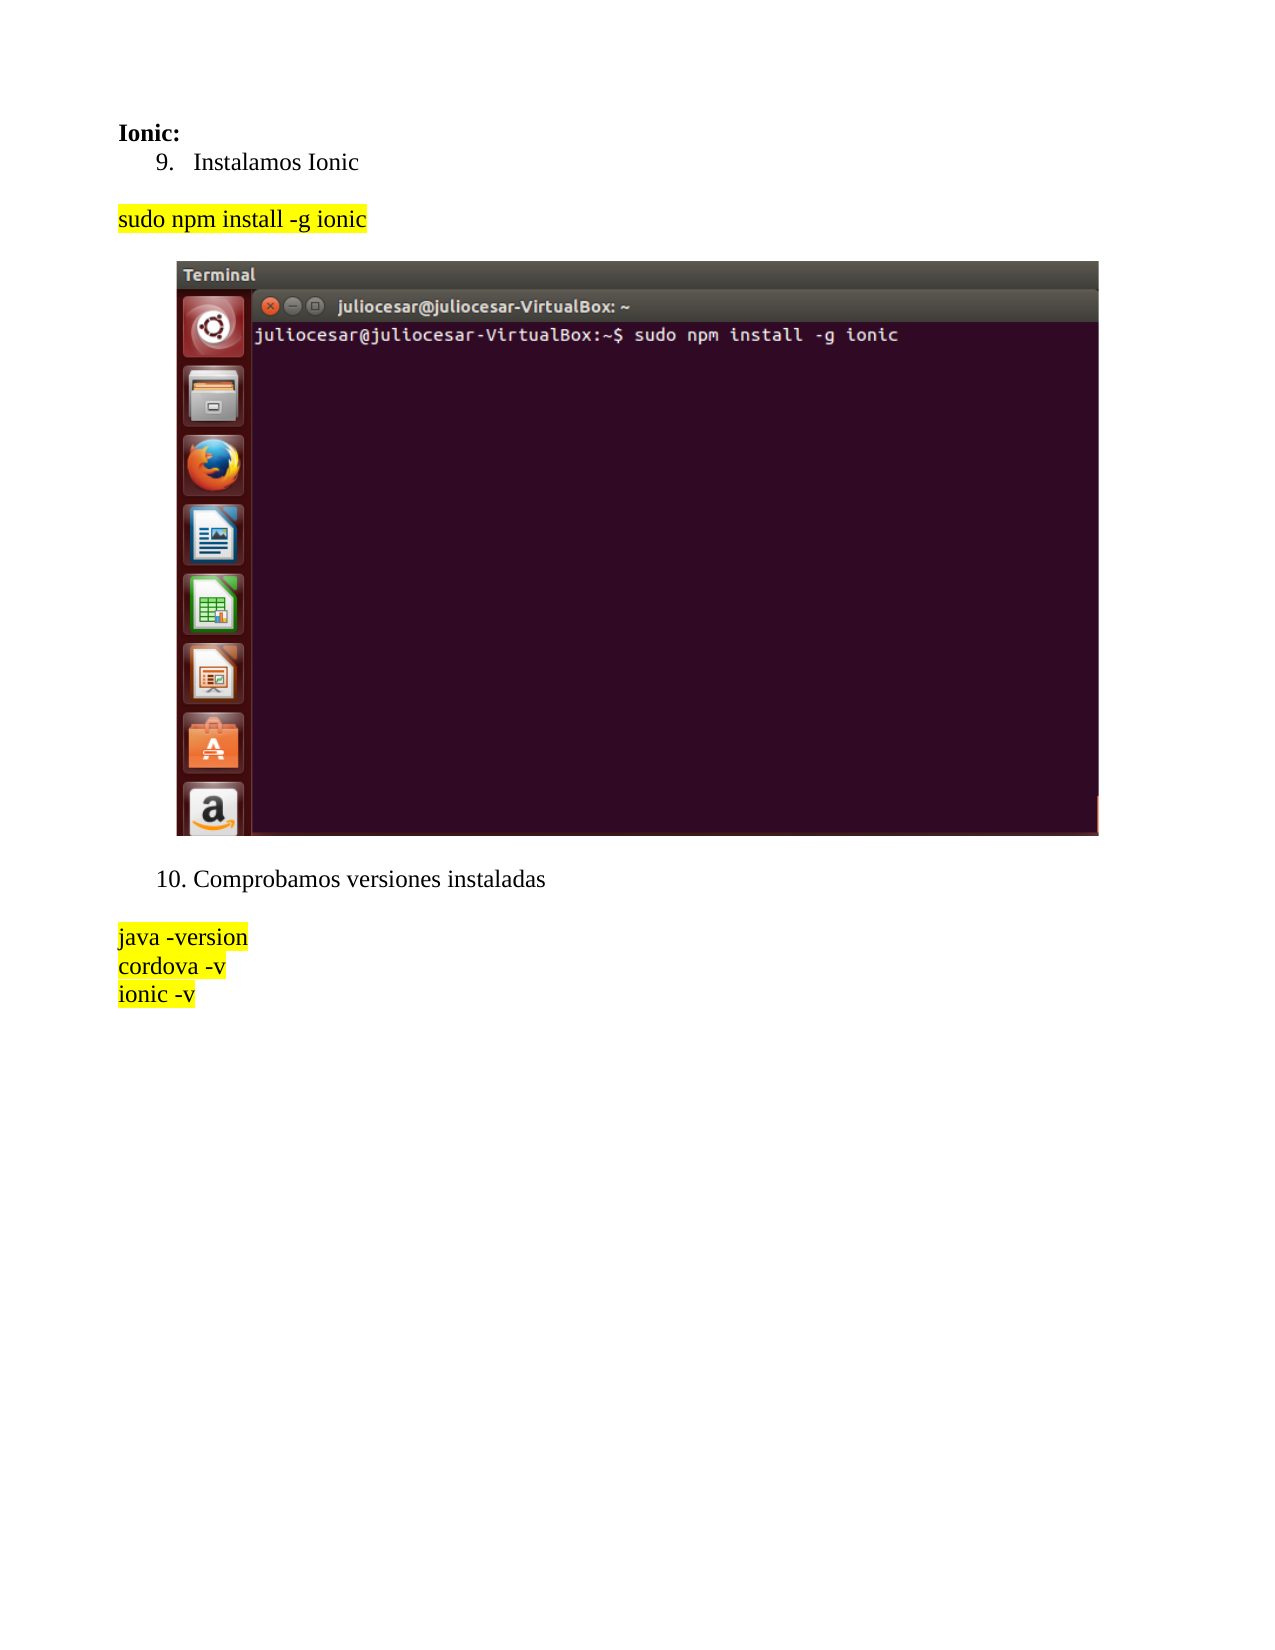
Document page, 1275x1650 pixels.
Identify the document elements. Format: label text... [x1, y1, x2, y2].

list Instalamos Ionic [156, 147, 1157, 176]
text Ionic: [118, 118, 1157, 147]
text java -version [118, 922, 1157, 951]
text cordova -v [118, 951, 1157, 979]
list Comprobamos versiones instaladas [156, 864, 1157, 893]
text ionic -v [118, 979, 1157, 1008]
text sudo npm install -g ionic [118, 204, 1157, 233]
